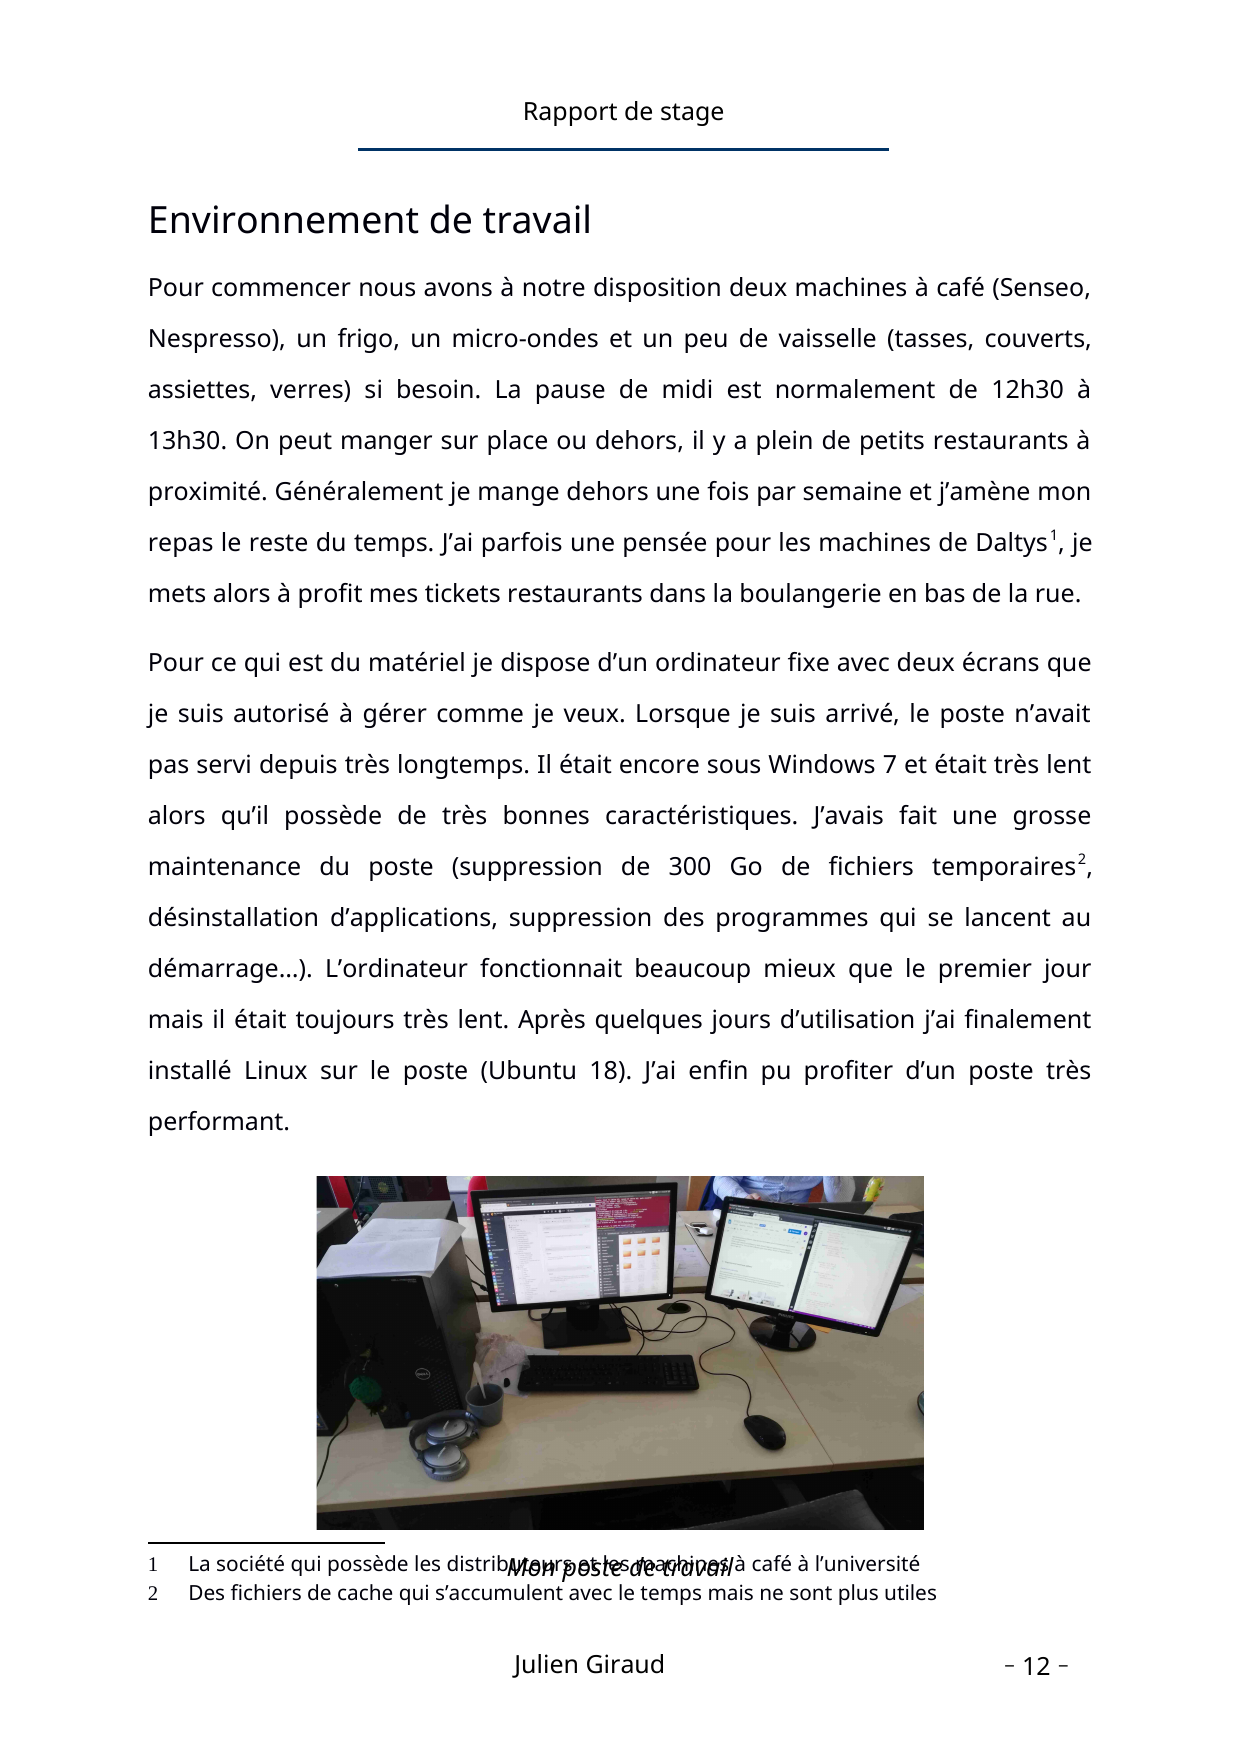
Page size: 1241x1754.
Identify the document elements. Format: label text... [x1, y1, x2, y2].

text Pour ce qui est du matériel je dispose d’un ordinateur fixe avec deux écrans que je suis autorisé à gérer comme je veux. Lorsque je suis arrivé, le poste n’avait pas servi depuis très longtemps. Il était encore sous Windows 7 et était très lent alors qu’il possède de très bonnes caractéristiques. J’avais fait une grosse maintenance du poste (suppression de 300 Go de fichiers temporaires, désinstallation d’applications, suppression des programmes qui se lancent au démarrage…). L’ordinateur fonctionnait beaucoup mieux que le premier jour mais il était toujours très lent. Après quelques jours d’utilisation j’ai finalement installé Linux sur le poste (Ubuntu 18). J’ai enfin pu profiter d’un poste très performant. [148, 644, 1093, 1138]
text Pour commencer nous avons à notre disposition deux machines à café (Senseo, Nespresso), un frigo, un micro-ondes et un peu de vaisselle (tasses, couverts, assiettes, verres) si besoin. La pause de midi est normalement de 12h30 à 13h30. On peut manger sur place ou dehors, il y a plein de petits restaurants à proximité. Généralement je mange dehors une fois par semaine et j’amène mon repas le reste du temps. J’ai parfois une pensée pour les machines de Daltys, je mets alors à profit mes tickets restaurants dans la boulangerie en bas de la rue. [148, 269, 1093, 610]
text La société qui possède les distributeurs et les machines à café à l’université [148, 1549, 1093, 1578]
subtitle Environnement de travail [148, 193, 1093, 244]
text Des fichiers de cache qui s’accumulent avec le temps mais ne sont plus utiles [148, 1578, 1093, 1606]
